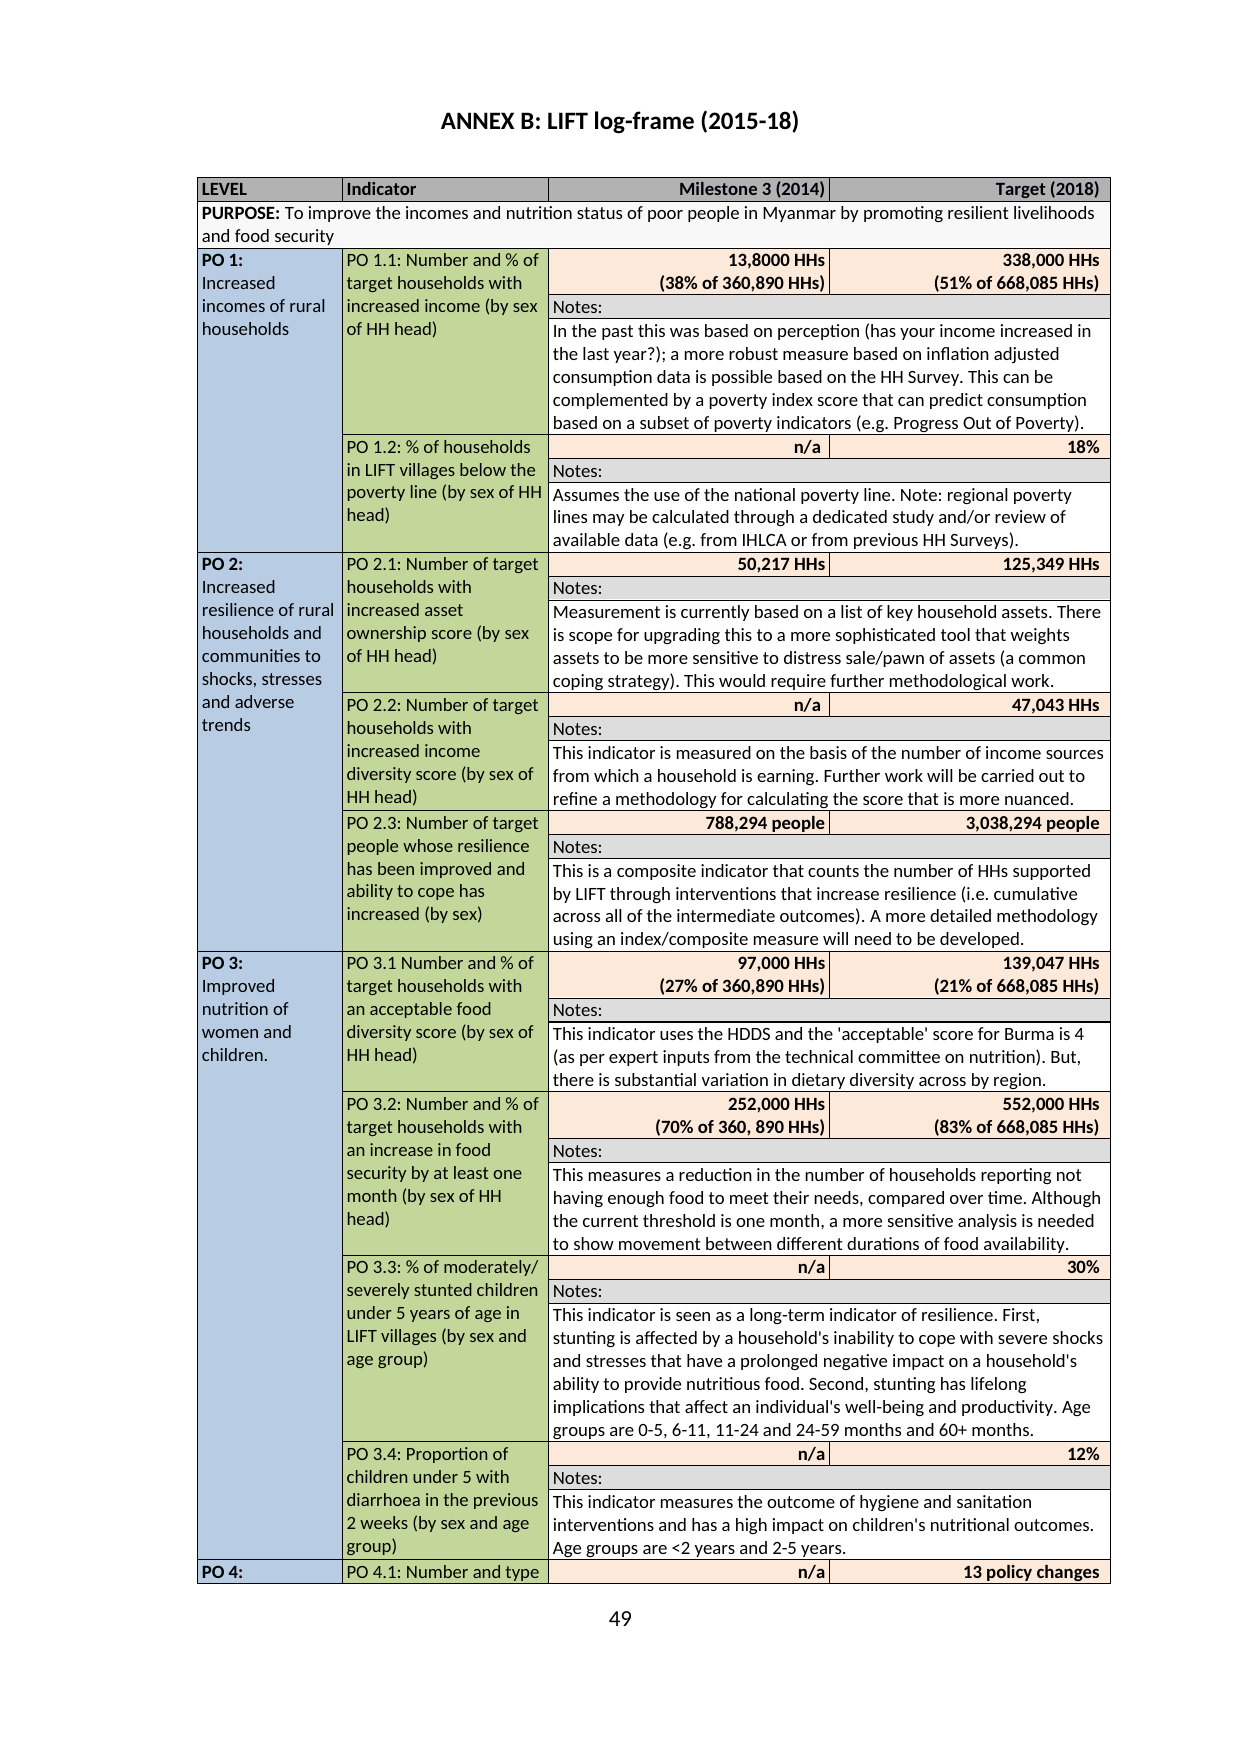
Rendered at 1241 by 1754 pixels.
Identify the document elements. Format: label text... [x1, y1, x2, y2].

table_cell Notes: [549, 1466, 1110, 1489]
table_cell Measurement is currently based on a list of key household assets. There is scope for upgrading this to a more sophisticated tool that weights assets to be more sensitive to distress sale/pawn of assets (a common coping strategy). This would require further methodological work. [549, 601, 1110, 692]
table_cell PURPOSE: To improve the incomes and nutrition status of poor people in Myanmar by promoting resilient livelihoods and food security [198, 202, 1110, 247]
table_cell PO 3: Improved nutrition of women and children. [198, 952, 342, 1559]
table_cell 13,8000 HHs (38% of 360,890 HHs) [549, 249, 829, 294]
table_cell 252,000 HHs (70% of 360, 890 HHs) [549, 1092, 829, 1138]
table_cell In the past this was based on perception (has your income increased in the last year?); a more robust measure based on inflation adjusted consumption data is possible based on the HH Survey. This can be complemented by a poverty index score that can predict consumption based on a subset of poverty indicators (e.g. Progress Out of Poverty). [549, 319, 1110, 434]
table_cell PO 2.1: Number of target households with increased asset ownership score (by sex of HH head) [343, 553, 548, 692]
text ANNEX B: LIFT log-frame (2015-18) [187, 106, 1053, 136]
table_cell Notes: [549, 1139, 1110, 1162]
table_cell 788,294 people [549, 811, 829, 834]
table_cell n/a [549, 1560, 829, 1583]
table_cell PO 3.4: Proportion of children under 5 with diarrhoea in the previous 2 weeks (by sex and age group) [343, 1442, 548, 1559]
table_cell Notes: [549, 717, 1110, 740]
table_cell This measures a reduction in the number of households reporting not having enough food to meet their needs, compared over time. Although the current threshold is one month, a more sensitive analysis is needed to show movement between different durations of food availability. [549, 1163, 1110, 1255]
table_header Indicator [343, 178, 548, 201]
table_cell This indicator uses the HDDS and the 'acceptable' score for Burma is 4 (as per expert inputs from the technical committee on nutrition). But, there is substantial variation in dietary diversity across by region. [549, 1023, 1110, 1091]
table_cell This indicator measures the outcome of hygiene and sanitation interventions and has a high impact on children's nutritional outcomes. Age groups are <2 years and 2-5 years. [549, 1490, 1110, 1559]
table_cell Notes: [549, 459, 1110, 482]
table_cell Notes: [549, 835, 1110, 858]
table_cell Notes: [549, 295, 1110, 318]
table_cell PO 1.2: % of households in LIFT villages below the poverty line (by sex of HH head) [343, 435, 548, 552]
table_cell This is a composite indicator that counts the number of HHs supported by LIFT through interventions that increase resilience (i.e. cumulative across all of the intermediate outcomes). A more detailed methodology using an index/composite measure will need to be developed. [549, 859, 1110, 951]
table_header LEVEL [198, 178, 342, 201]
table_cell PO 3.3: % of moderately/ severely stunted children under 5 years of age in LIFT villages (by sex and age group) [343, 1256, 548, 1441]
table_cell 97,000 HHs (27% of 360,890 HHs) [549, 952, 829, 997]
table_cell n/a [549, 1256, 829, 1279]
table_cell 3,038,294 people [830, 811, 1110, 834]
table_cell PO 3.1 Number and % of target households with an acceptable food diversity score (by sex of HH head) [343, 952, 548, 1091]
table_cell 13 policy changes [830, 1560, 1110, 1583]
table_cell PO 2.3: Number of target people whose resilience has been improved and ability to cope has increased (by sex) [343, 811, 548, 951]
table_cell PO 1.1: Number and % of target households with increased income (by sex of HH head) [343, 249, 548, 434]
table_cell 552,000 HHs (83% of 668,085 HHs) [830, 1092, 1110, 1138]
table_cell PO 4: [198, 1560, 342, 1583]
table_cell Notes: [549, 577, 1110, 599]
table_cell Notes: [549, 999, 1110, 1021]
table_cell PO 4.1: Number and type [343, 1560, 548, 1583]
table_cell PO 2: Increased resilience of rural households and communities to shocks, stresses and adverse trends [198, 553, 342, 951]
table_cell This indicator is seen as a long-term indicator of resilience. First, stunting is affected by a household's inability to cope with severe shocks and stresses that have a prolonged negative impact on a household's ability to provide nutritious food. Second, stunting has lifelong implications that affect an individual's well-being and productivity. Age groups are 0-5, 6-11, 11-24 and 24-59 months and 60+ months. [549, 1304, 1110, 1441]
table_cell PO 2.2: Number of target households with increased income diversity score (by sex of HH head) [343, 693, 548, 810]
table_cell 30% [830, 1256, 1110, 1279]
table_cell 47,043 HHs [830, 693, 1110, 716]
table_cell Assumes the use of the national poverty line. Note: regional poverty lines may be calculated through a dedicated study and/or review of available data (e.g. from IHLCA or from previous HH Surveys). [549, 483, 1110, 552]
table_cell 18% [830, 435, 1110, 458]
table_cell PO 3.2: Number and % of target households with an increase in food security by at least one month (by sex of HH head) [343, 1092, 548, 1255]
table_cell 139,047 HHs (21% of 668,085 HHs) [830, 952, 1110, 997]
table_cell n/a [549, 1442, 829, 1465]
table_cell 125,349 HHs [830, 553, 1110, 576]
table_cell This indicator is measured on the basis of the number of income sources from which a household is earning. Further work will be carried out to refine a methodology for calculating the score that is more nuanced. [549, 741, 1110, 810]
table_cell PO 1: Increased incomes of rural households [198, 249, 342, 552]
table_cell Notes: [549, 1280, 1110, 1303]
table_cell n/a [549, 435, 829, 458]
table_cell 338,000 HHs (51% of 668,085 HHs) [830, 249, 1110, 294]
table_header Milestone 3 (2014) [549, 178, 829, 201]
table_cell n/a [549, 693, 829, 716]
table_header Target (2018) [830, 178, 1110, 201]
table_cell 50,217 HHs [549, 553, 829, 576]
table_cell 12% [830, 1442, 1110, 1465]
